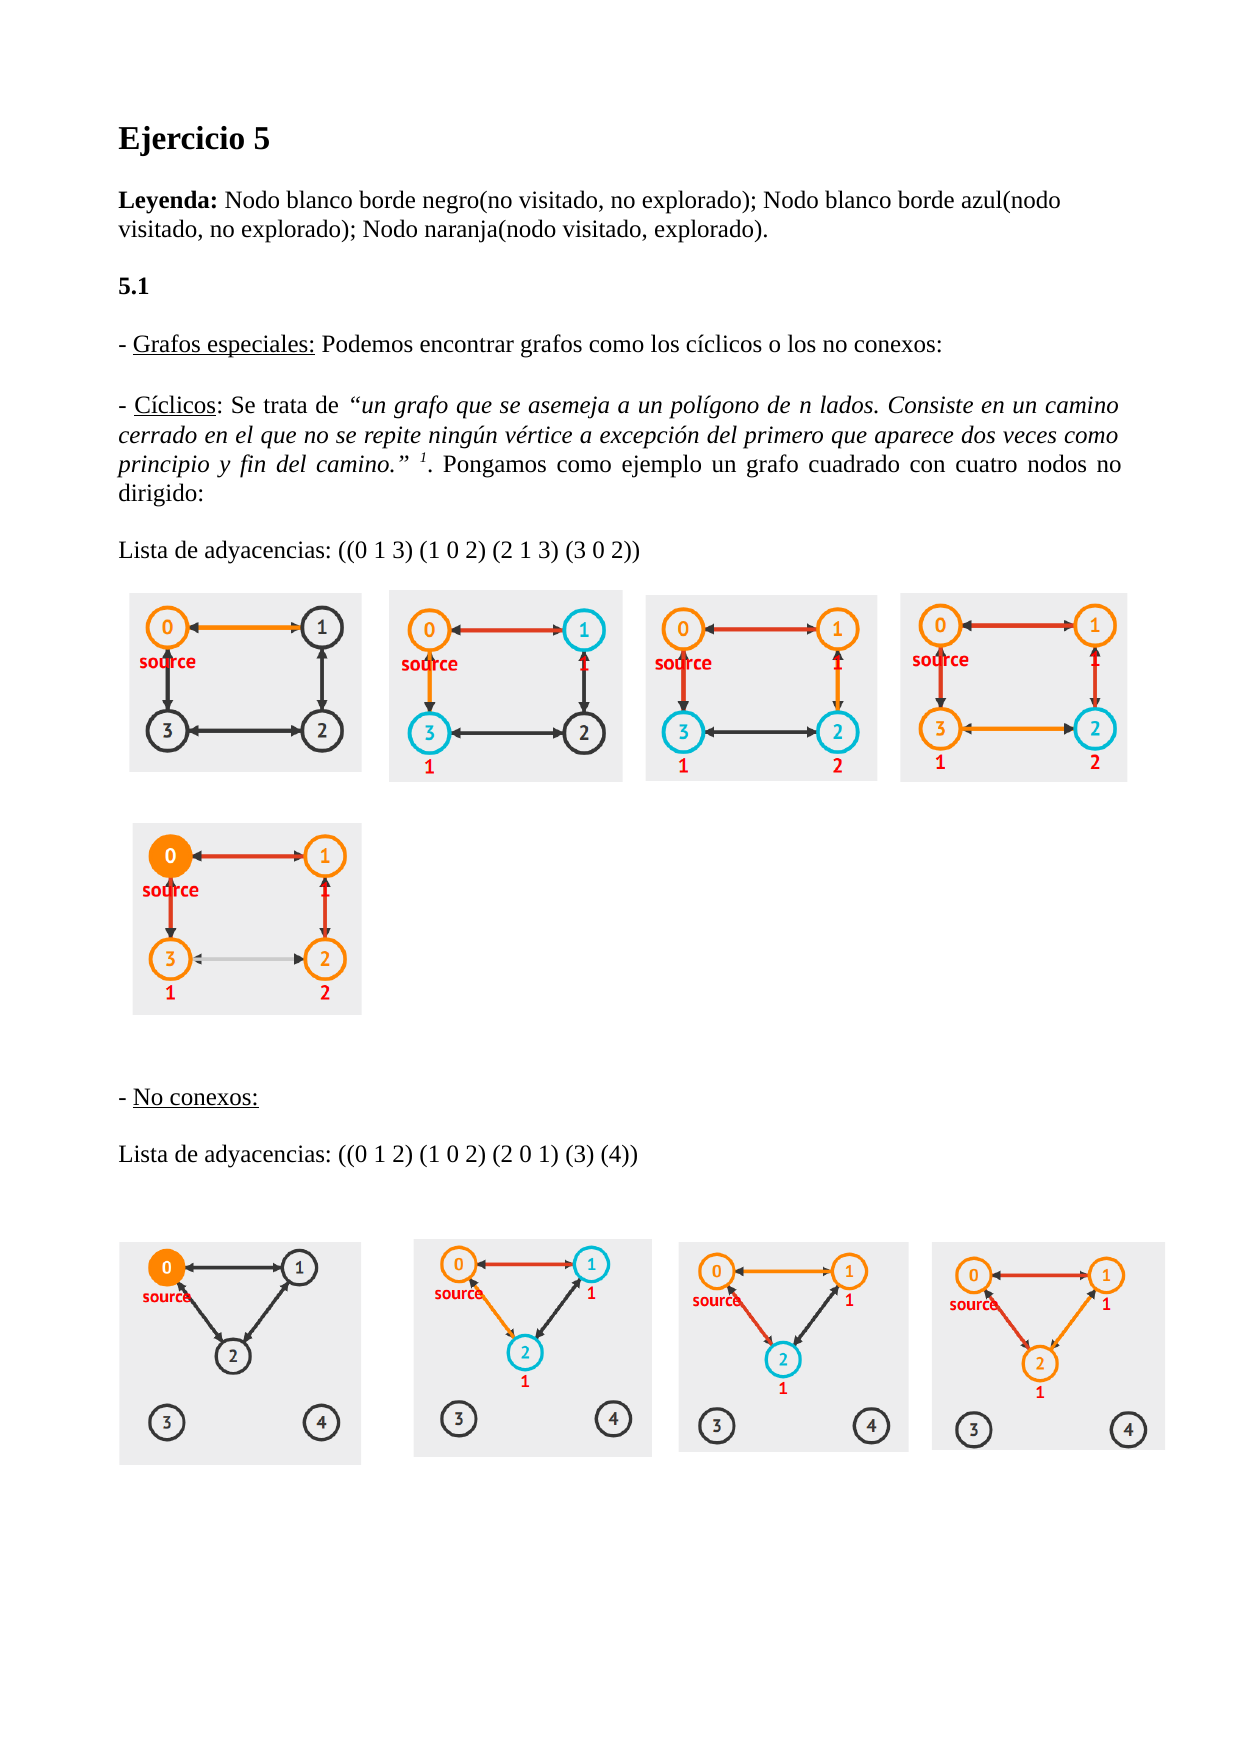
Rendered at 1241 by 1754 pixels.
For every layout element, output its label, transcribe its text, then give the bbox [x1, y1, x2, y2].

text Leyenda: Nodo blanco borde negro(no visitado, no explorado); Nodo blanco borde azul(nodo visitado, no explorado); Nodo naranja(nodo visitado, explorado). [118, 185, 1122, 243]
picture [132, 823, 215, 1015]
text Ejercicio 5 [118, 118, 1122, 156]
picture [389, 590, 472, 782]
picture [119, 1242, 201, 1465]
text 5.1 [118, 271, 1122, 300]
text - No conexos: [118, 1082, 1122, 1111]
picture [413, 1239, 494, 1457]
text Lista de adyacencias: ((0 1 2) (1 0 2) (2 0 1) (3) (4)) [118, 1139, 1122, 1168]
picture [931, 1242, 1012, 1450]
picture [129, 593, 213, 772]
text - Grafos especiales: Podemos encontrar grafos como los cíclicos o los no conexos: [118, 329, 1122, 358]
text - Cíclicos: Se trata de “un grafo que se asemeja a un polígono de n lados. Consiste en un camino cerrado en el que no se repite ningún vértice a excepción del primero que aparece dos veces como principio y fin del camino.” 1. Pongamos como ejemplo un grafo cuadrado con cuatro nodos no dirigido: [118, 386, 1122, 507]
picture [678, 1242, 759, 1452]
text Lista de adyacencias: ((0 1 3) (1 0 2) (2 1 3) (3 0 2)) [118, 536, 1122, 564]
picture [900, 593, 980, 782]
picture [645, 595, 730, 781]
